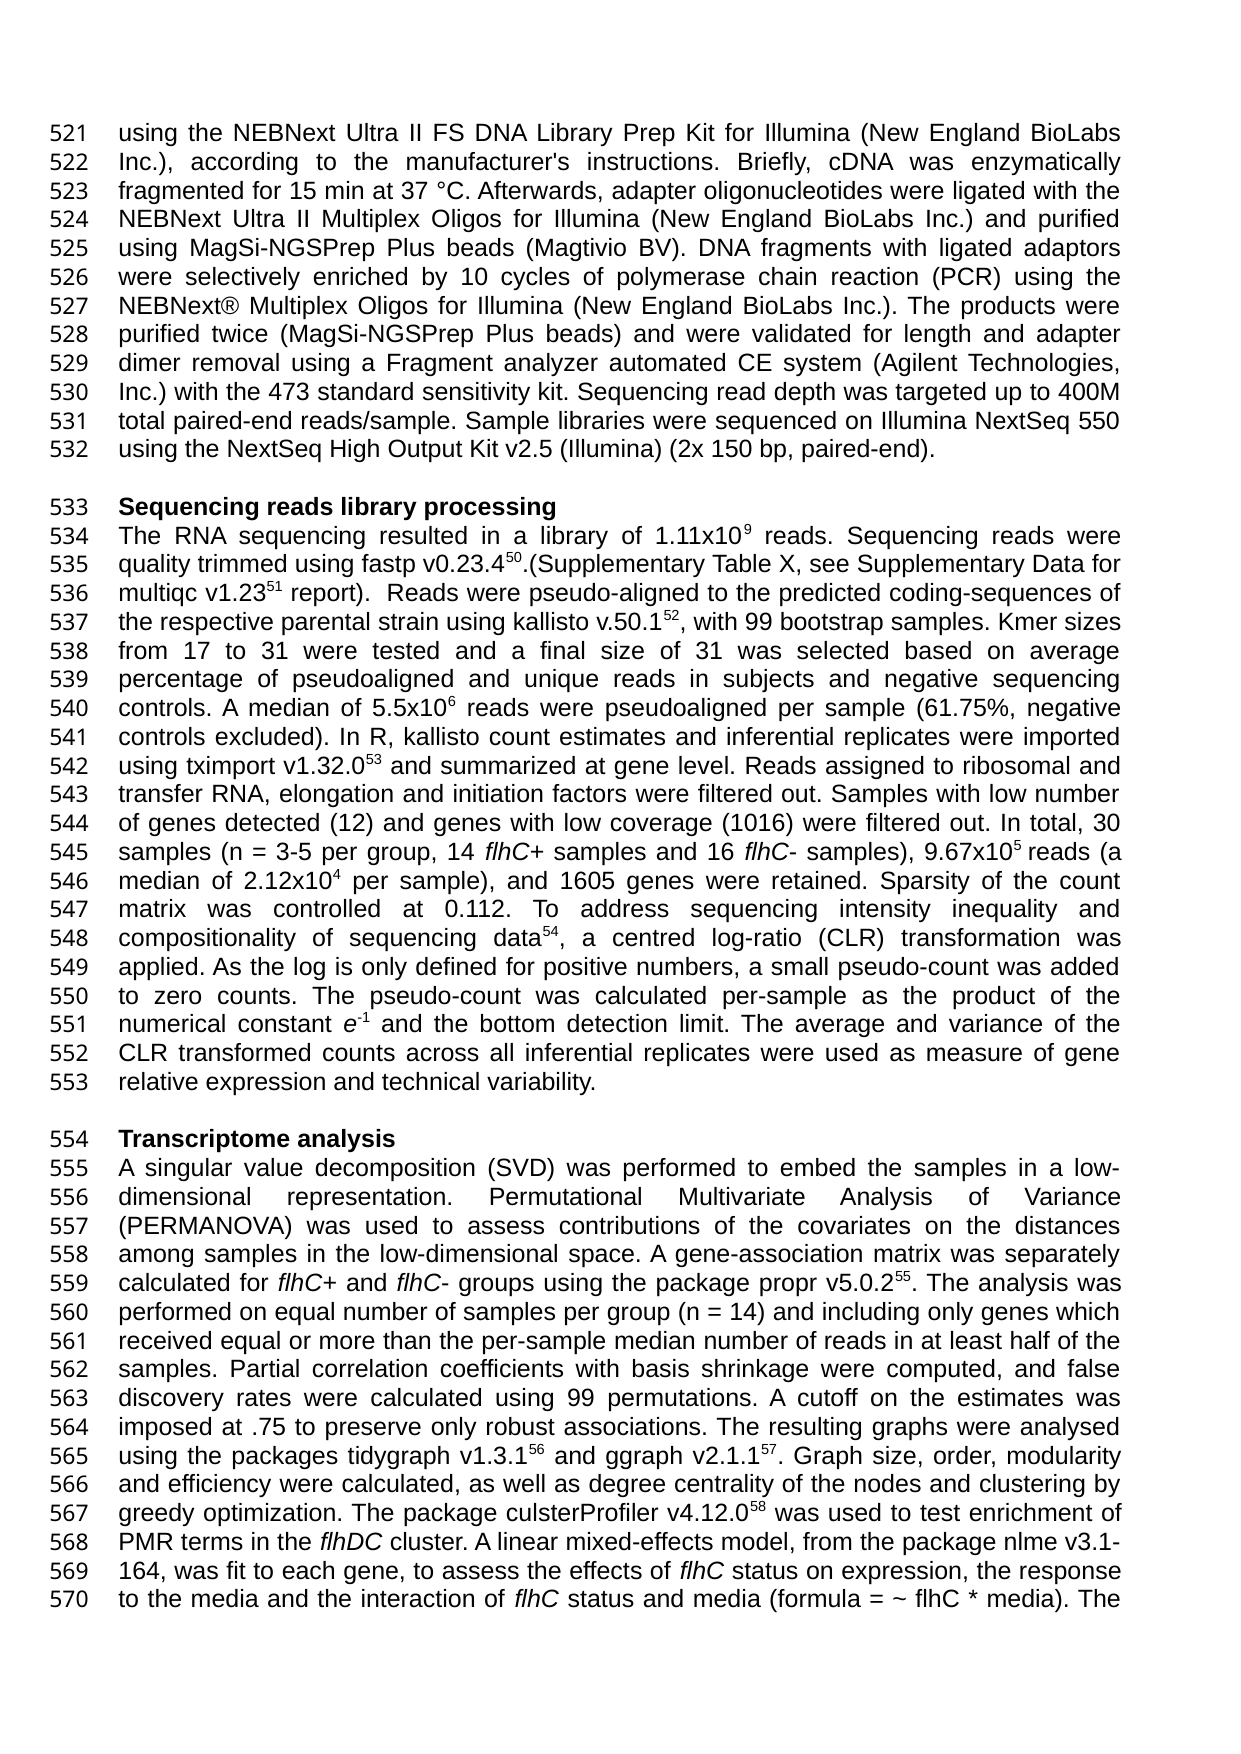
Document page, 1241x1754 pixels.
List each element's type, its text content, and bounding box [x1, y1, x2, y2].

text using the NEBNext Ultra II FS DNA Library Prep Kit for Illumina (New England BioLabs Inc.), according to the manufacturer's instructions. Briefly, cDNA was enzymatically fragmented for 15 min at 37 °C. Afterwards, adapter oligonucleotides were ligated with the NEBNext Ultra II Multiplex Oligos for Illumina (New England BioLabs Inc.) and purified using MagSi-NGSPrep Plus beads (Magtivio BV). DNA fragments with ligated adaptors were selectively enriched by 10 cycles of polymerase chain reaction (PCR) using the NEBNext® Multiplex Oligos for Illumina (New England BioLabs Inc.). The products were purified twice (MagSi-NGSPrep Plus beads) and were validated for length and adapter dimer removal using a Fragment analyzer automated CE system (Agilent Technologies, Inc.) with the 473 standard sensitivity kit. Sequencing read depth was targeted up to 400M total paired-end reads/sample. Sample libraries were sequenced on Illumina NextSeq 550 using the NextSeq High Output Kit v2.5 (Illumina) (2x 150 bp, paired-end). [118, 118, 1122, 463]
text A singular value decomposition (SVD) was performed to embed the samples in a low-dimensional representation. Permutational Multivariate Analysis of Variance (PERMANOVA) was used to assess contributions of the covariates on the distances among samples in the low-dimensional space. A gene-association matrix was separately calculated for flhC+ and flhC- groups using the package propr v5.0.255. The analysis was performed on equal number of samples per group (n = 14) and including only genes which received equal or more than the per-sample median number of reads in at least half of the samples. Partial correlation coefficients with basis shrinkage were computed, and false discovery rates were calculated using 99 permutations. A cutoff on the estimates was imposed at .75 to preserve only robust associations. The resulting graphs were analysed using the packages tidygraph v1.3.156 and ggraph v2.1.157. Graph size, order, modularity and efficiency were calculated, as well as degree centrality of the nodes and clustering by greedy optimization. The package culsterProfiler v4.12.058 was used to test enrichment of PMR terms in the flhDC cluster. A linear mixed-effects model, from the package nlme v3.1-164, was fit to each gene, to assess the effects of flhC status on expression, the response to the media and the interaction of flhC status and media (formula = ~ flhC * media). The [118, 1153, 1122, 1613]
text Transcriptome analysis [118, 1124, 1122, 1153]
text The RNA sequencing resulted in a library of 1.11x109 reads. Sequencing reads were quality trimmed using fastp v0.23.450.(Supplementary Table X, see Supplementary Data for multiqc v1.2351 report). Reads were pseudo-aligned to the predicted coding-sequences of the respective parental strain using kallisto v.50.152, with 99 bootstrap samples. Kmer sizes from 17 to 31 were tested and a final size of 31 was selected based on average percentage of pseudoaligned and unique reads in subjects and negative sequencing controls. A median of 5.5x106 reads were pseudoaligned per sample (61.75%, negative controls excluded). In R, kallisto count estimates and inferential replicates were imported using tximport v1.32.053 and summarized at gene level. Reads assigned to ribosomal and transfer RNA, elongation and initiation factors were filtered out. Samples with low number of genes detected (12) and genes with low coverage (1016) were filtered out. In total, 30 samples (n = 3-5 per group, 14 flhC+ samples and 16 flhC- samples), 9.67x105 reads (a median of 2.12x104 per sample), and 1605 genes were retained. Sparsity of the count matrix was controlled at 0.112. To address sequencing intensity inequality and compositionality of sequencing data54, a centred log-ratio (CLR) transformation was applied. As the log is only defined for positive numbers, a small pseudo-count was added to zero counts. The pseudo-count was calculated per-sample as the product of the numerical constant e-1 and the bottom detection limit. The average and variance of the CLR transformed counts across all inferential replicates were used as measure of gene relative expression and technical variability. [118, 521, 1122, 1096]
text Sequencing reads library processing [118, 492, 1122, 521]
